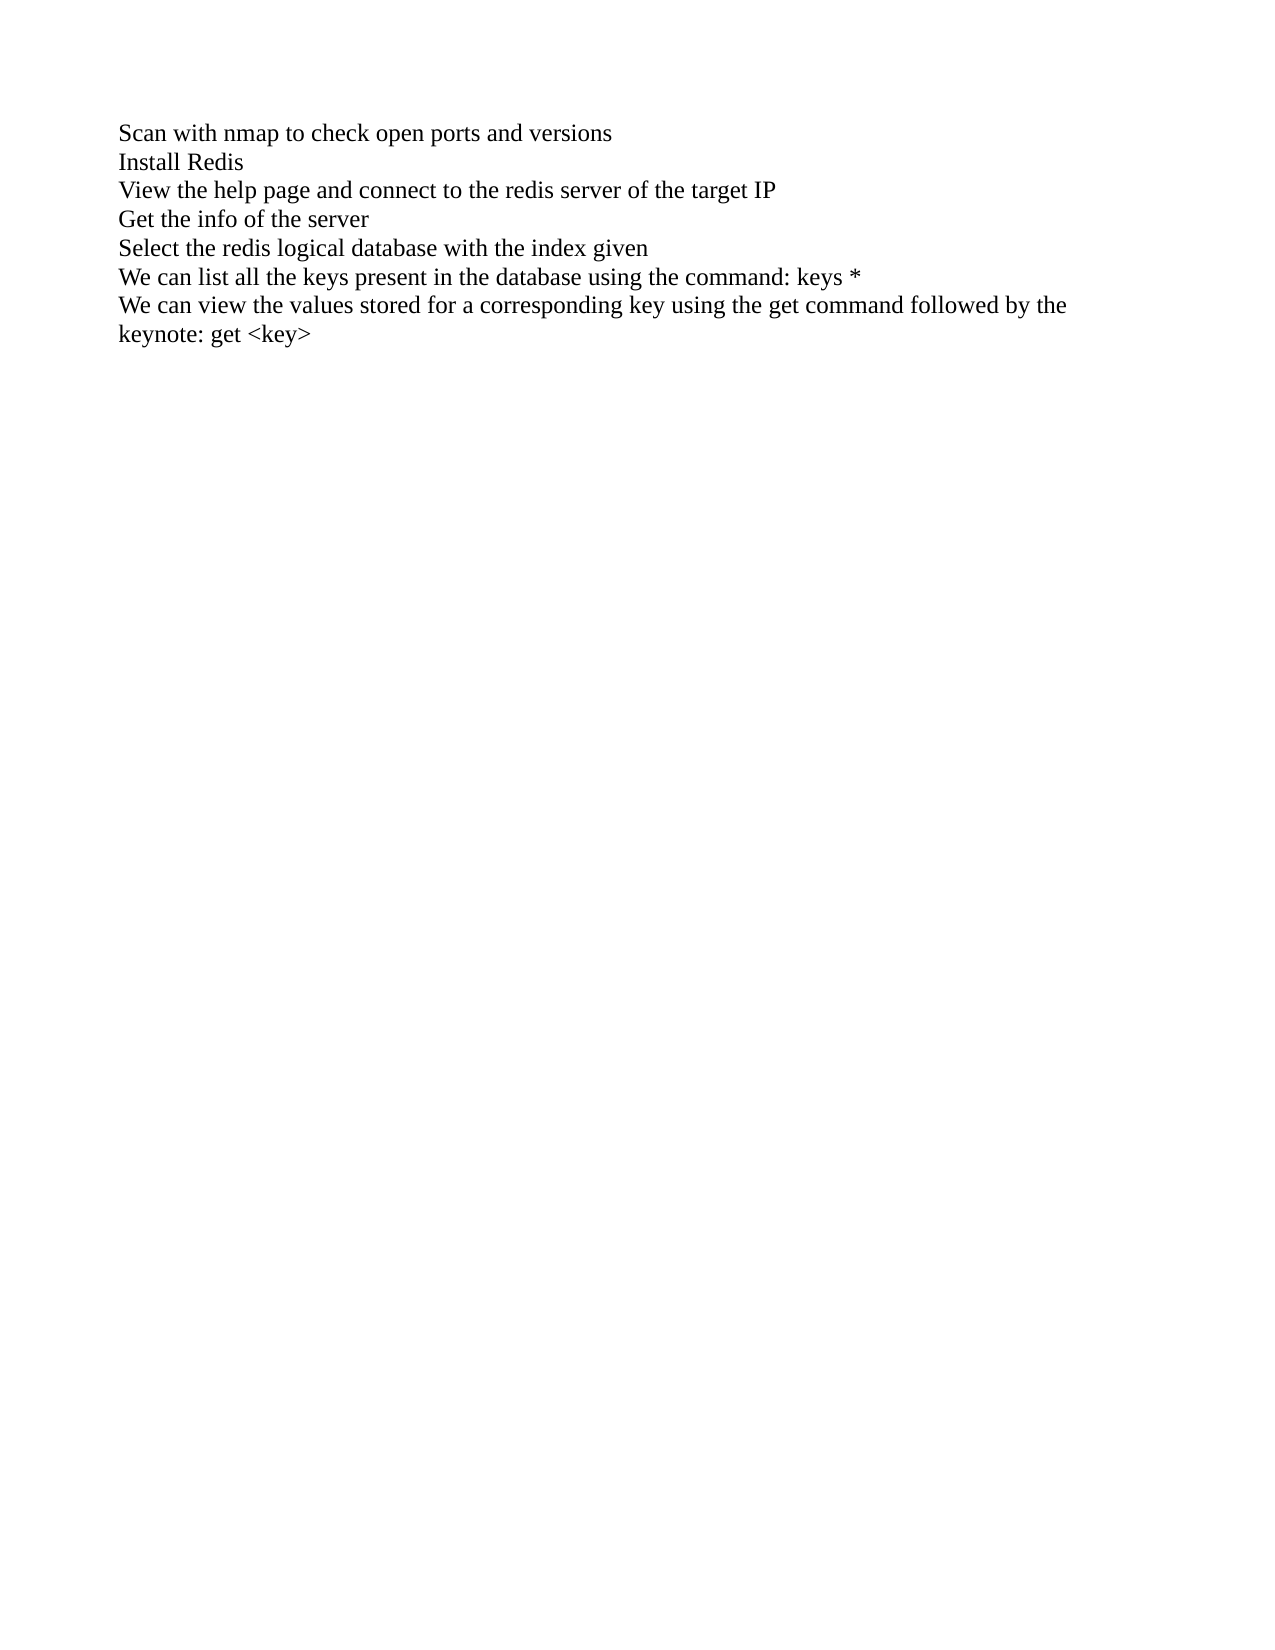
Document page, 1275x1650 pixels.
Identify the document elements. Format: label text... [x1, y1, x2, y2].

text Install Redis [118, 147, 1157, 176]
text keynote: get <key> [118, 319, 1157, 348]
text We can list all the keys present in the database using the command: keys * [118, 262, 1157, 291]
text Get the info of the server [118, 204, 1157, 233]
text Scan with nmap to check open ports and versions [118, 118, 1157, 147]
text Select the redis logical database with the index given [118, 233, 1157, 262]
text View the help page and connect to the redis server of the target IP [118, 176, 1157, 204]
text We can view the values stored for a corresponding key using the get command followed by the [118, 291, 1157, 319]
